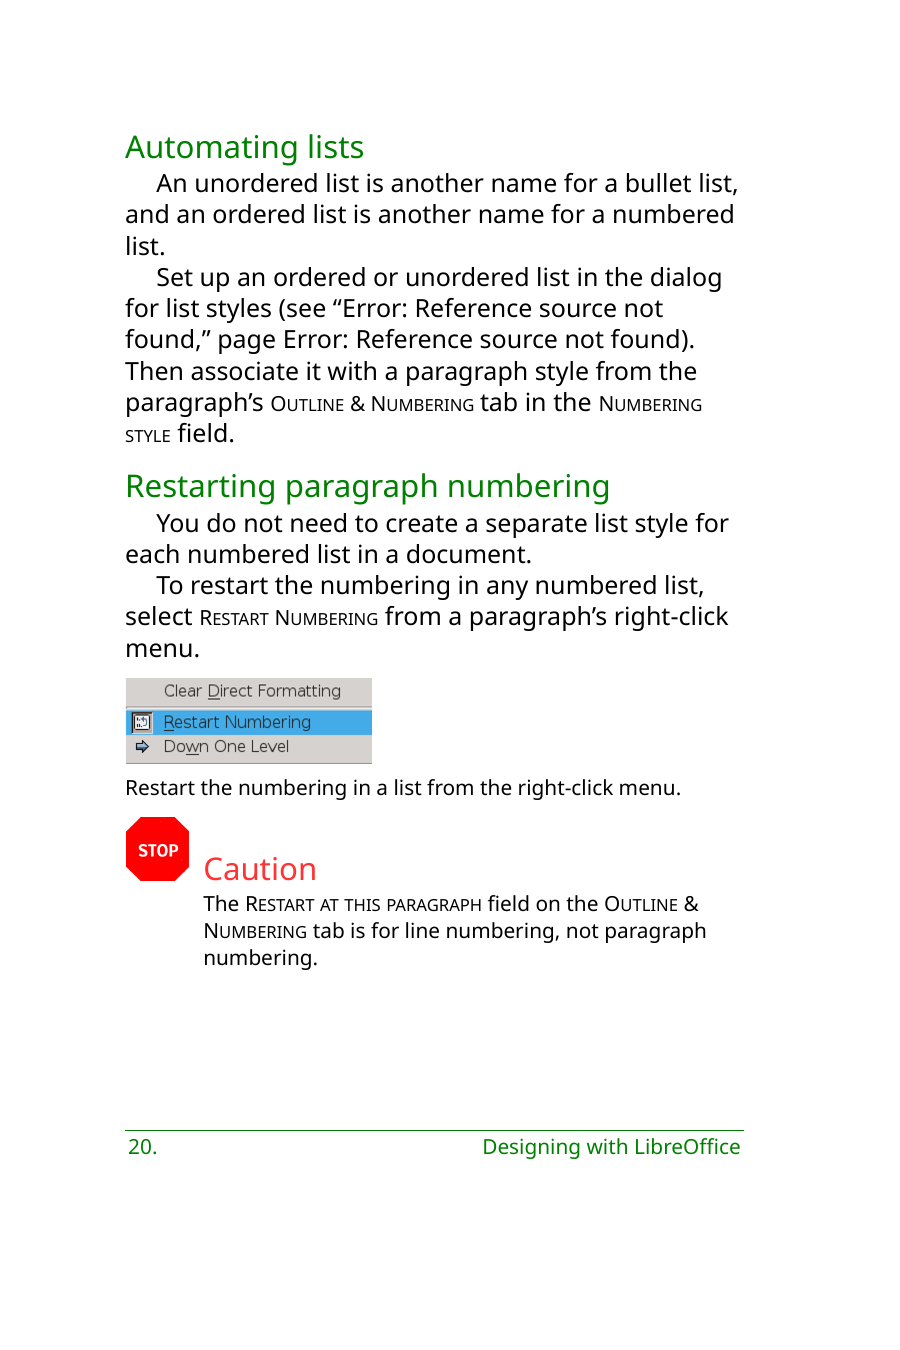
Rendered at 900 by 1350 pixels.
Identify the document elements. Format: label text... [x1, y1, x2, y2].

list Caution [125, 817, 744, 889]
text The Restart at this paragraph field on the Outline & Numbering tab is for line numbering, not paragraph numbering. [203, 889, 744, 971]
table_cell Restart the numbering in a list from the right-click menu. [125, 766, 744, 801]
picture [125, 678, 372, 764]
table_header [125, 679, 744, 766]
text Set up an ordered or unordered list in the dialog for list styles (see “Error: Reference source not found,” page Error: Reference source not found). Then associate it with a paragraph style from the paragraph’s Outline & Numbering tab in the Numbering style field. [125, 261, 744, 449]
picture [126, 817, 189, 881]
subtitle Restarting paragraph numbering [125, 464, 744, 507]
subtitle Automating lists [125, 125, 744, 168]
text To restart the numbering in any numbered list, select Restart Numbering from a paragraph’s right-click menu. [125, 569, 744, 663]
text You do not need to create a separate list style for each numbered list in a document. [125, 507, 744, 569]
text An unordered list is another name for a bullet list, and an ordered list is another name for a numbered list. [125, 168, 744, 261]
